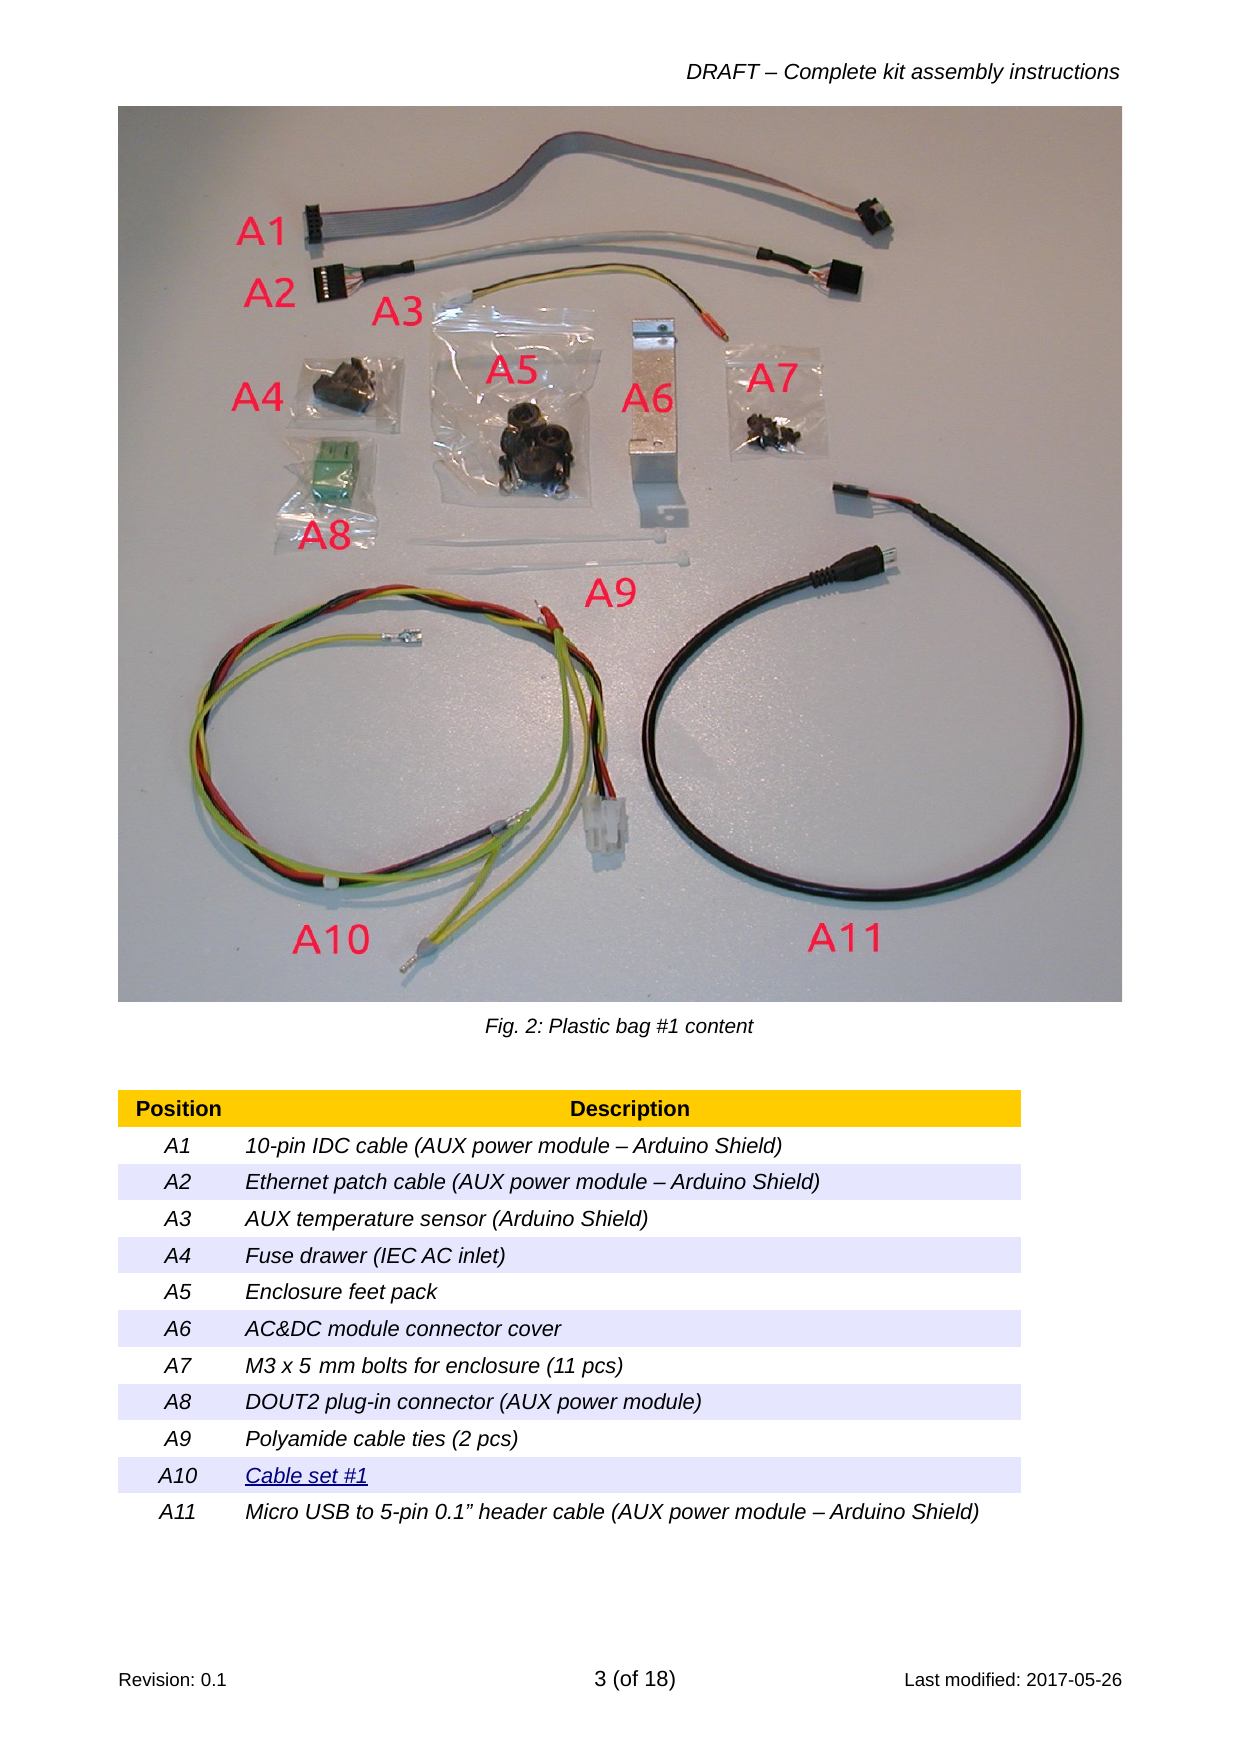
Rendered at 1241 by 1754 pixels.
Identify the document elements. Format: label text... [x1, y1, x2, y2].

table_cell A5 [118, 1274, 239, 1310]
table_cell A3 [118, 1200, 239, 1237]
table_cell Enclosure feet pack [239, 1274, 1021, 1310]
table_cell A7 [118, 1347, 239, 1383]
table_cell A4 [118, 1237, 239, 1273]
table_cell A11 [118, 1494, 239, 1530]
table_cell A8 [118, 1384, 239, 1420]
table_cell M3 x 5 mm bolts for enclosure (11 pcs) [239, 1347, 1021, 1383]
table_cell Fuse drawer (IEC AC inlet) [239, 1237, 1021, 1273]
table_cell AC&DC module connector cover [239, 1310, 1021, 1347]
table_cell Micro USB to 5-pin 0.1” header cable (AUX power module – Arduino Shield) [239, 1494, 1021, 1530]
table_cell A9 [118, 1420, 239, 1457]
table_header Position [118, 1090, 239, 1127]
table_cell AUX temperature sensor (Arduino Shield) [239, 1200, 1021, 1237]
table_cell 10-pin IDC cable (AUX power module – Arduino Shield) [239, 1127, 1021, 1163]
table_cell A2 [118, 1164, 239, 1200]
picture [118, 106, 1123, 1002]
table_cell A6 [118, 1310, 239, 1347]
table_cell Polyamide cable ties (2 pcs) [239, 1420, 1021, 1457]
table_cell A10 [118, 1457, 239, 1493]
table_cell Ethernet patch cable (AUX power module – Arduino Shield) [239, 1164, 1021, 1200]
table_cell Cable set #1 [239, 1457, 1021, 1493]
table_cell A1 [118, 1127, 239, 1163]
table_header Description [239, 1090, 1021, 1127]
table_cell DOUT2 plug-in connector (AUX power module) [239, 1384, 1021, 1420]
text Fig. 2: Plastic bag #1 content [118, 1002, 1122, 1038]
